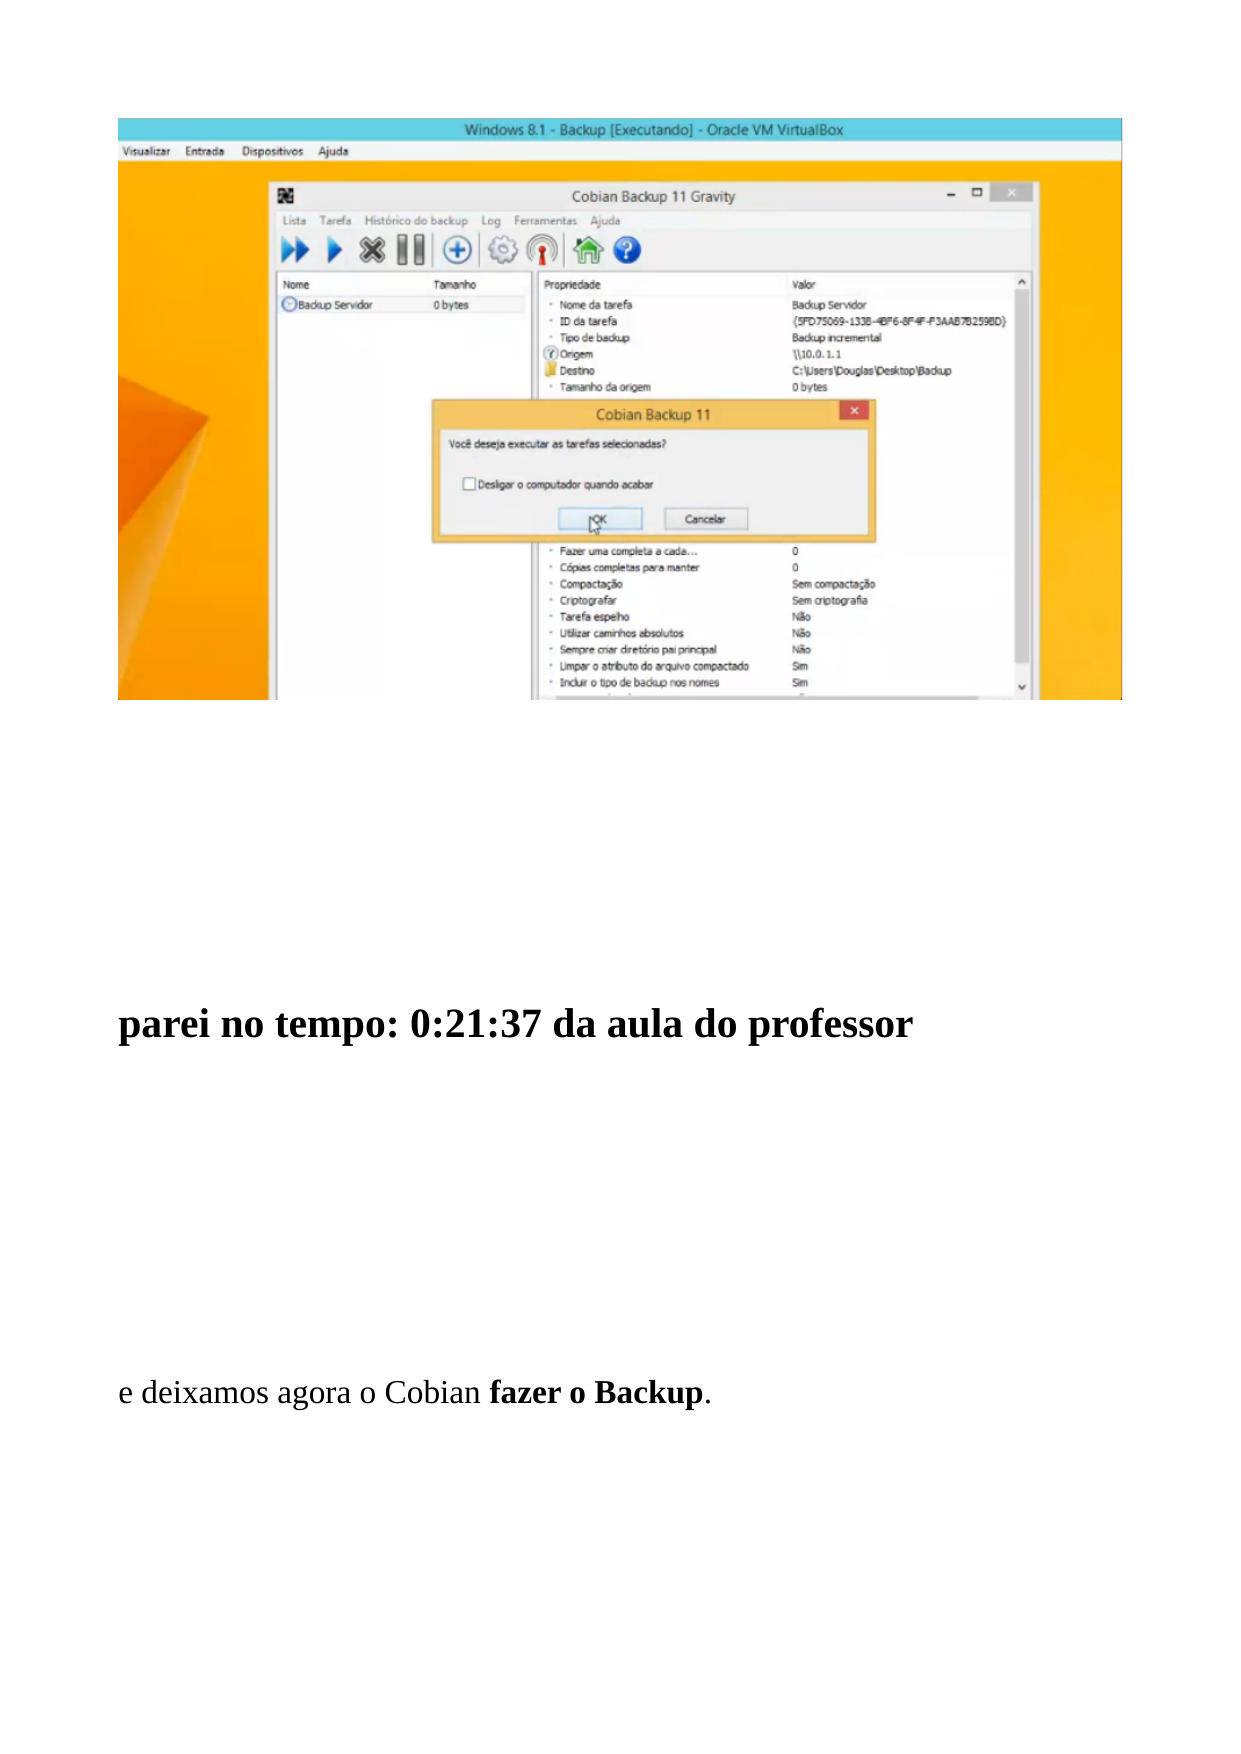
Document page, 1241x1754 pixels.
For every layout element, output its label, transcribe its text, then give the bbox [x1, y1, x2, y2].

text e deixamos agora o Cobian fazer o Backup. [118, 1372, 1122, 1410]
picture [118, 118, 1123, 700]
text parei no tempo: 0:21:37 da aula do professor [118, 998, 1122, 1046]
